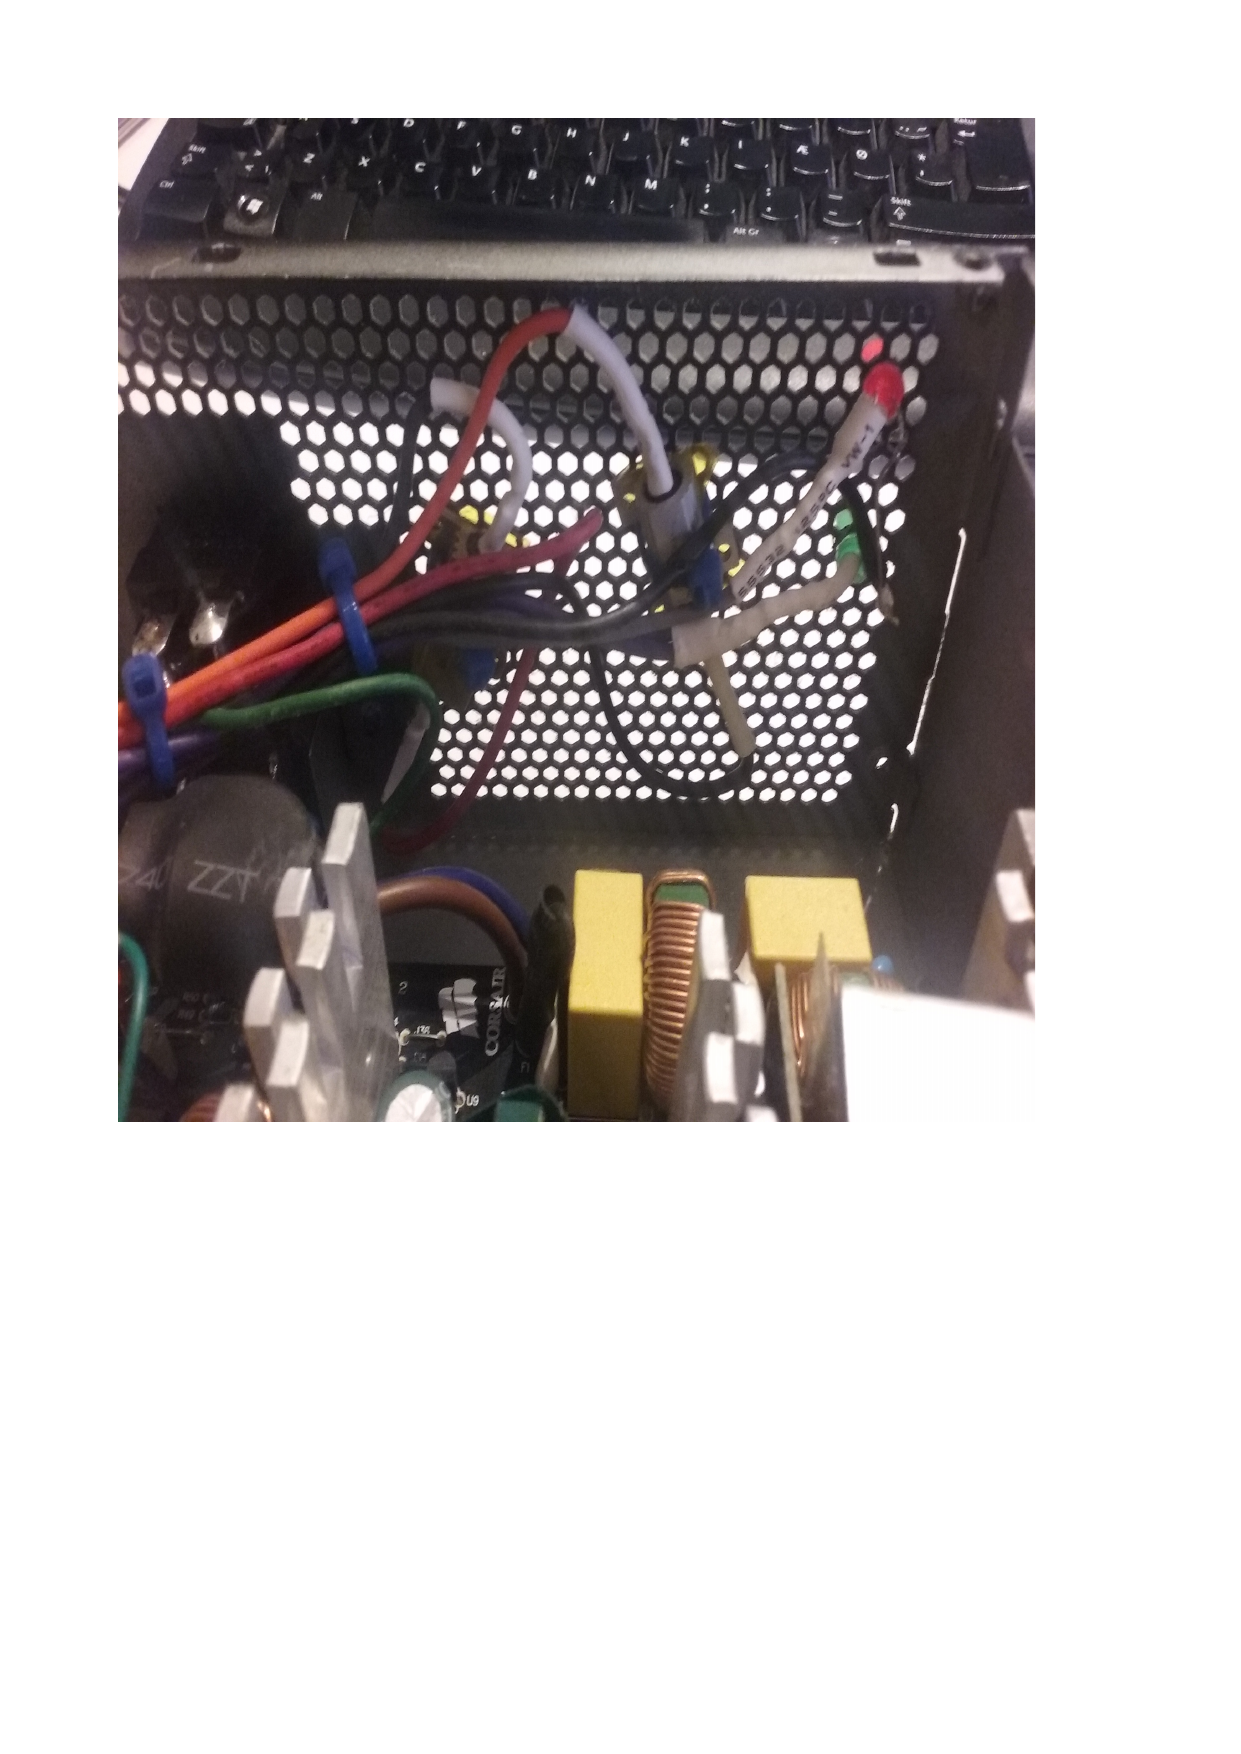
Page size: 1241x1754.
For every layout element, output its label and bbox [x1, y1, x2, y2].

picture [118, 118, 1035, 1122]
